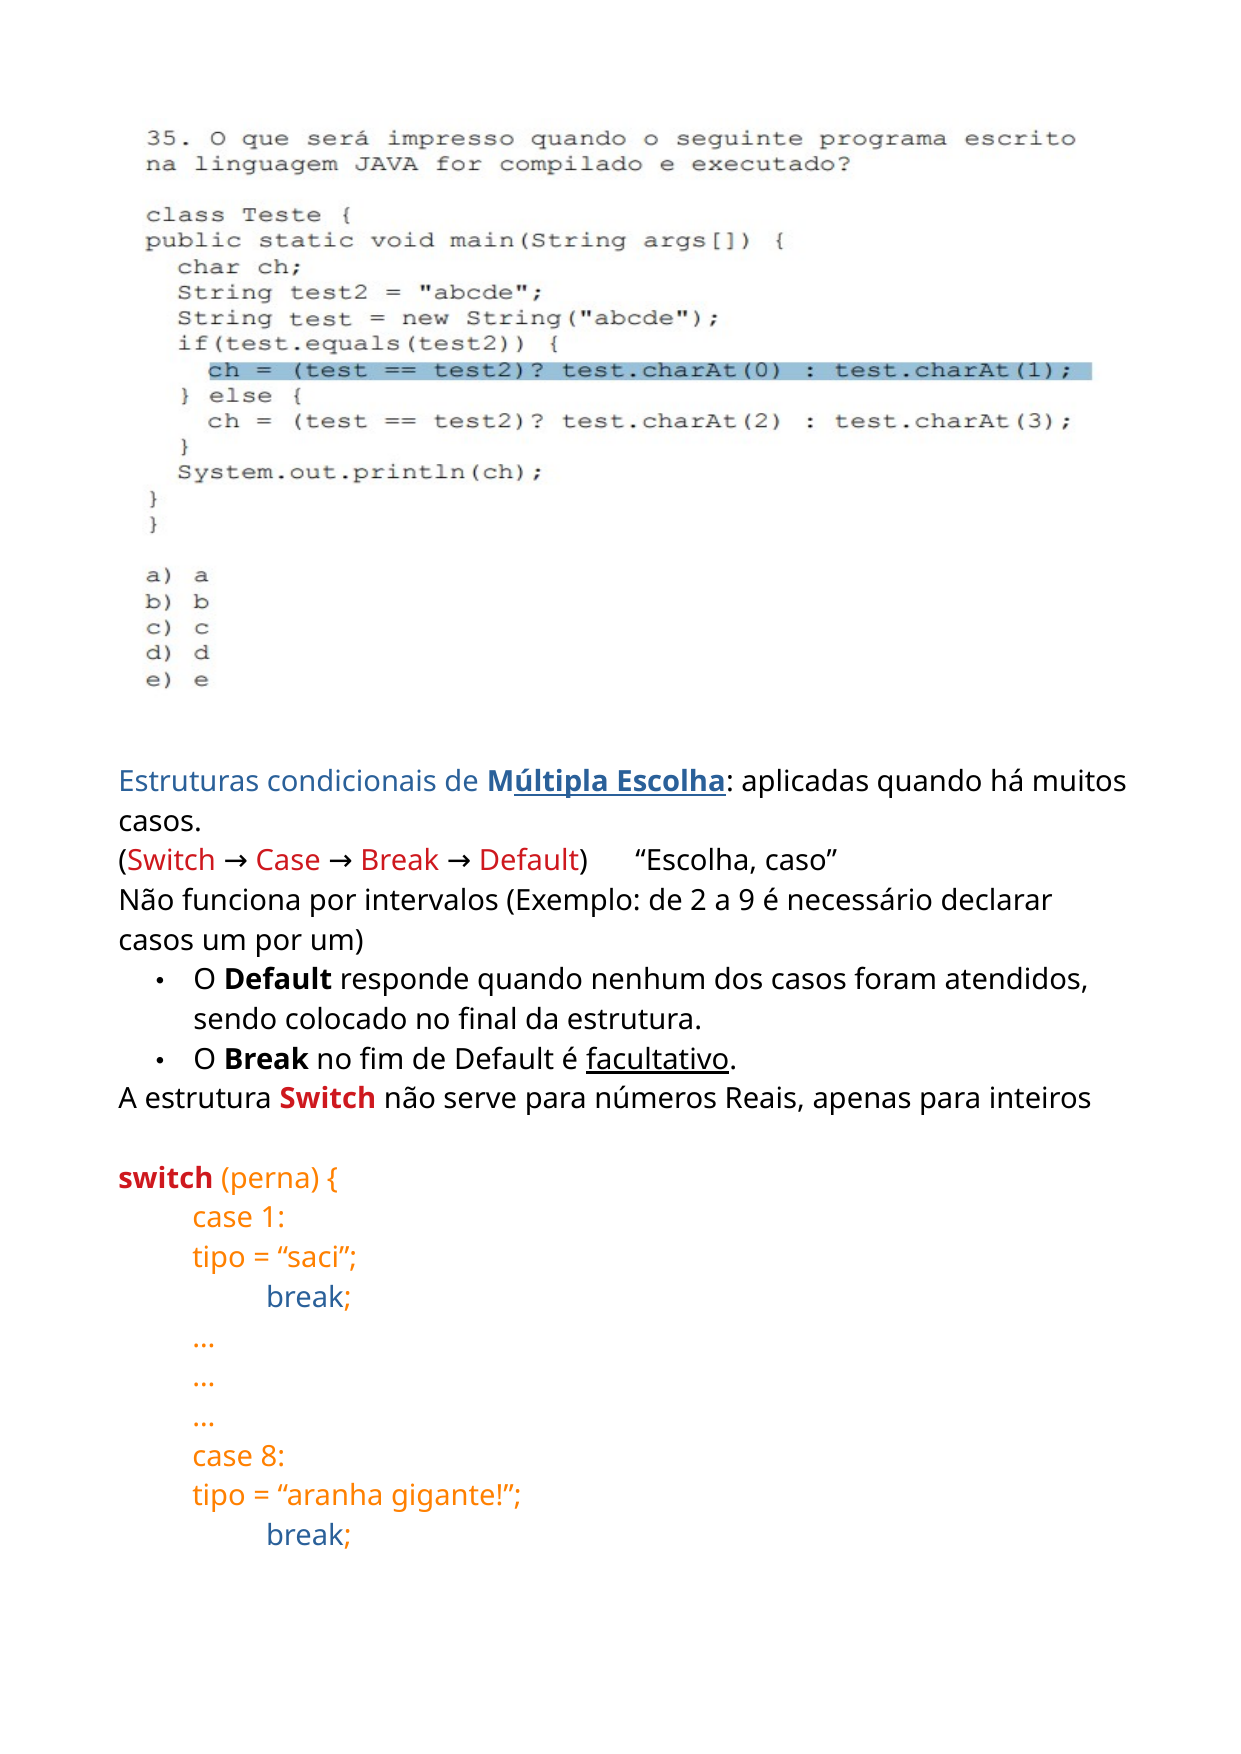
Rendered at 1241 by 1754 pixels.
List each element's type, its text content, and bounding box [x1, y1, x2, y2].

text … [118, 1316, 1122, 1356]
text Não funciona por intervalos (Exemplo: de 2 a 9 é necessário declarar casos um por um) [118, 879, 1122, 959]
text (Switch → Case → Break → Default) “Escolha, caso” [118, 839, 1122, 879]
picture [118, 118, 1123, 710]
text case 8: [118, 1435, 1122, 1474]
text case 1: [118, 1197, 1122, 1236]
text A estrutura Switch não serve para números Reais, apenas para inteiros [118, 1078, 1122, 1117]
list O Default responde quando nenhum dos casos foram atendidos, sendo colocado no final da estrutura. [156, 959, 1122, 1038]
text Estruturas condicionais de Múltipla Escolha: aplicadas quando há muitos casos. [118, 760, 1169, 839]
text break; [118, 1276, 1122, 1316]
text break; [118, 1514, 1122, 1554]
list O Break no fim de Default é facultativo. [156, 1038, 1122, 1078]
text tipo = “saci”; [118, 1236, 1122, 1276]
text … [118, 1395, 1122, 1435]
text tipo = “aranha gigante!”; [118, 1474, 1122, 1514]
text switch (perna) { [118, 1157, 1122, 1197]
text … [118, 1356, 1122, 1395]
